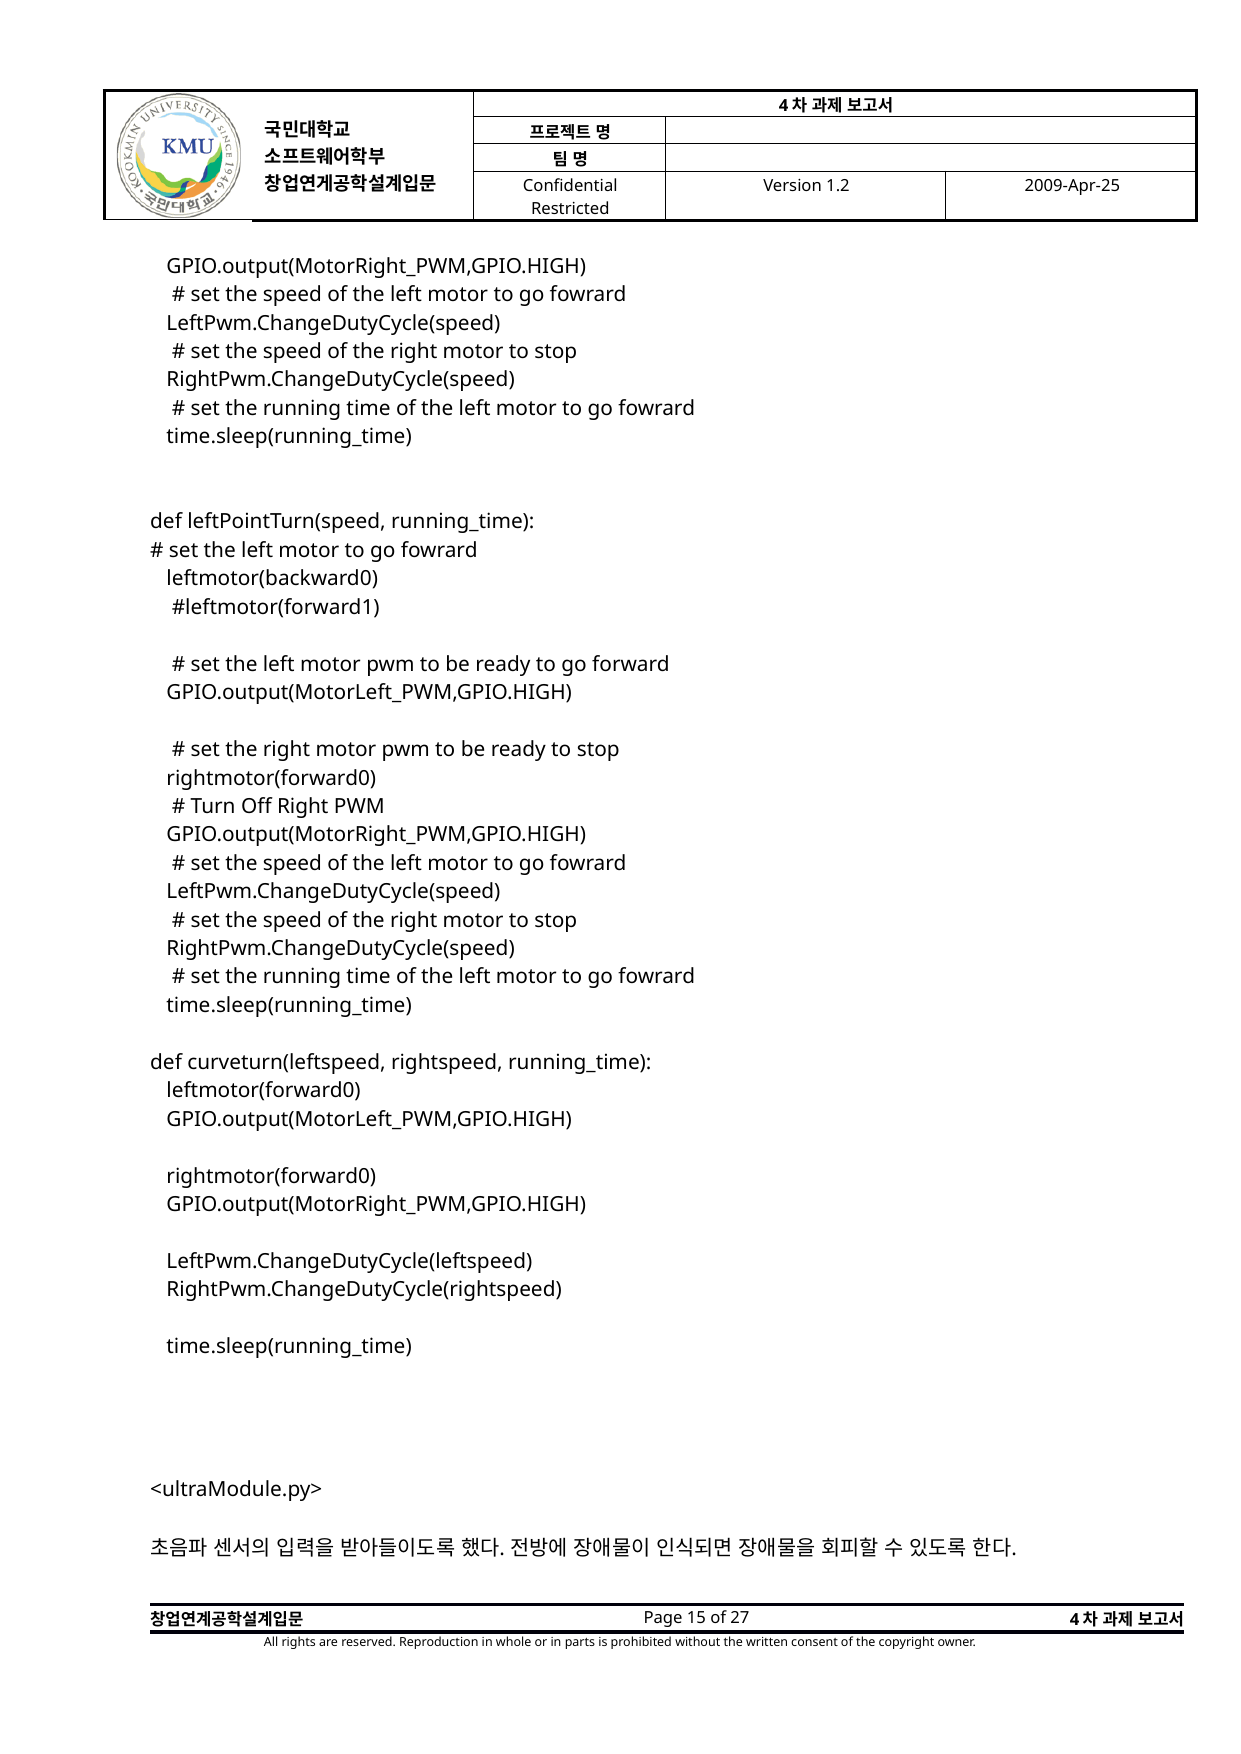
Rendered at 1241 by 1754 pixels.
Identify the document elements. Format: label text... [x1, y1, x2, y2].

text #leftmotor(forward1) [150, 592, 1090, 620]
text # set the speed of the left motor to go fowrard [150, 279, 1090, 308]
text time.sleep(running_time) [150, 990, 1090, 1018]
text 초음파 센서의 입력을 받아들이도록 했다. 전방에 장애물이 인식되면 장애물을 회피할 수 있도록 한다. [150, 1531, 1090, 1562]
text LeftPwm.ChangeDutyCycle(speed) [150, 876, 1090, 905]
text RightPwm.ChangeDutyCycle(speed) [150, 933, 1090, 962]
text GPIO.output(MotorLeft_PWM,GPIO.HIGH) [150, 1104, 1090, 1132]
text leftmotor(forward0) [150, 1075, 1090, 1104]
text time.sleep(running_time) [150, 421, 1090, 450]
text GPIO.output(MotorLeft_PWM,GPIO.HIGH) [150, 677, 1090, 706]
text # set the right motor pwm to be ready to stop [150, 734, 1090, 763]
text # set the speed of the left motor to go fowrard [150, 848, 1090, 876]
text GPIO.output(MotorRight_PWM,GPIO.HIGH) [150, 819, 1090, 848]
text # set the left motor pwm to be ready to go forward [150, 649, 1090, 677]
text # set the left motor to go fowrard [150, 535, 1090, 563]
text RightPwm.ChangeDutyCycle(rightspeed) [150, 1274, 1090, 1303]
text GPIO.output(MotorRight_PWM,GPIO.HIGH) [150, 251, 1090, 279]
text <ultraModule.py> [150, 1474, 1090, 1503]
text time.sleep(running_time) [150, 1331, 1090, 1360]
text GPIO.output(MotorRight_PWM,GPIO.HIGH) [150, 1189, 1090, 1218]
text leftmotor(backward0) [150, 563, 1090, 592]
text # set the speed of the right motor to stop [150, 336, 1090, 364]
text RightPwm.ChangeDutyCycle(speed) [150, 364, 1090, 393]
text LeftPwm.ChangeDutyCycle(speed) [150, 308, 1090, 336]
text LeftPwm.ChangeDutyCycle(leftspeed) [150, 1246, 1090, 1274]
text def curveturn(leftspeed, rightspeed, running_time): [150, 1047, 1090, 1075]
text # Turn Off Right PWM [150, 791, 1090, 819]
text # set the running time of the left motor to go fowrard [150, 962, 1090, 990]
text rightmotor(forward0) [150, 763, 1090, 791]
text # set the speed of the right motor to stop [150, 905, 1090, 933]
text # set the running time of the left motor to go fowrard [150, 393, 1090, 421]
text def leftPointTurn(speed, running_time): [150, 507, 1090, 535]
text rightmotor(forward0) [150, 1161, 1090, 1189]
